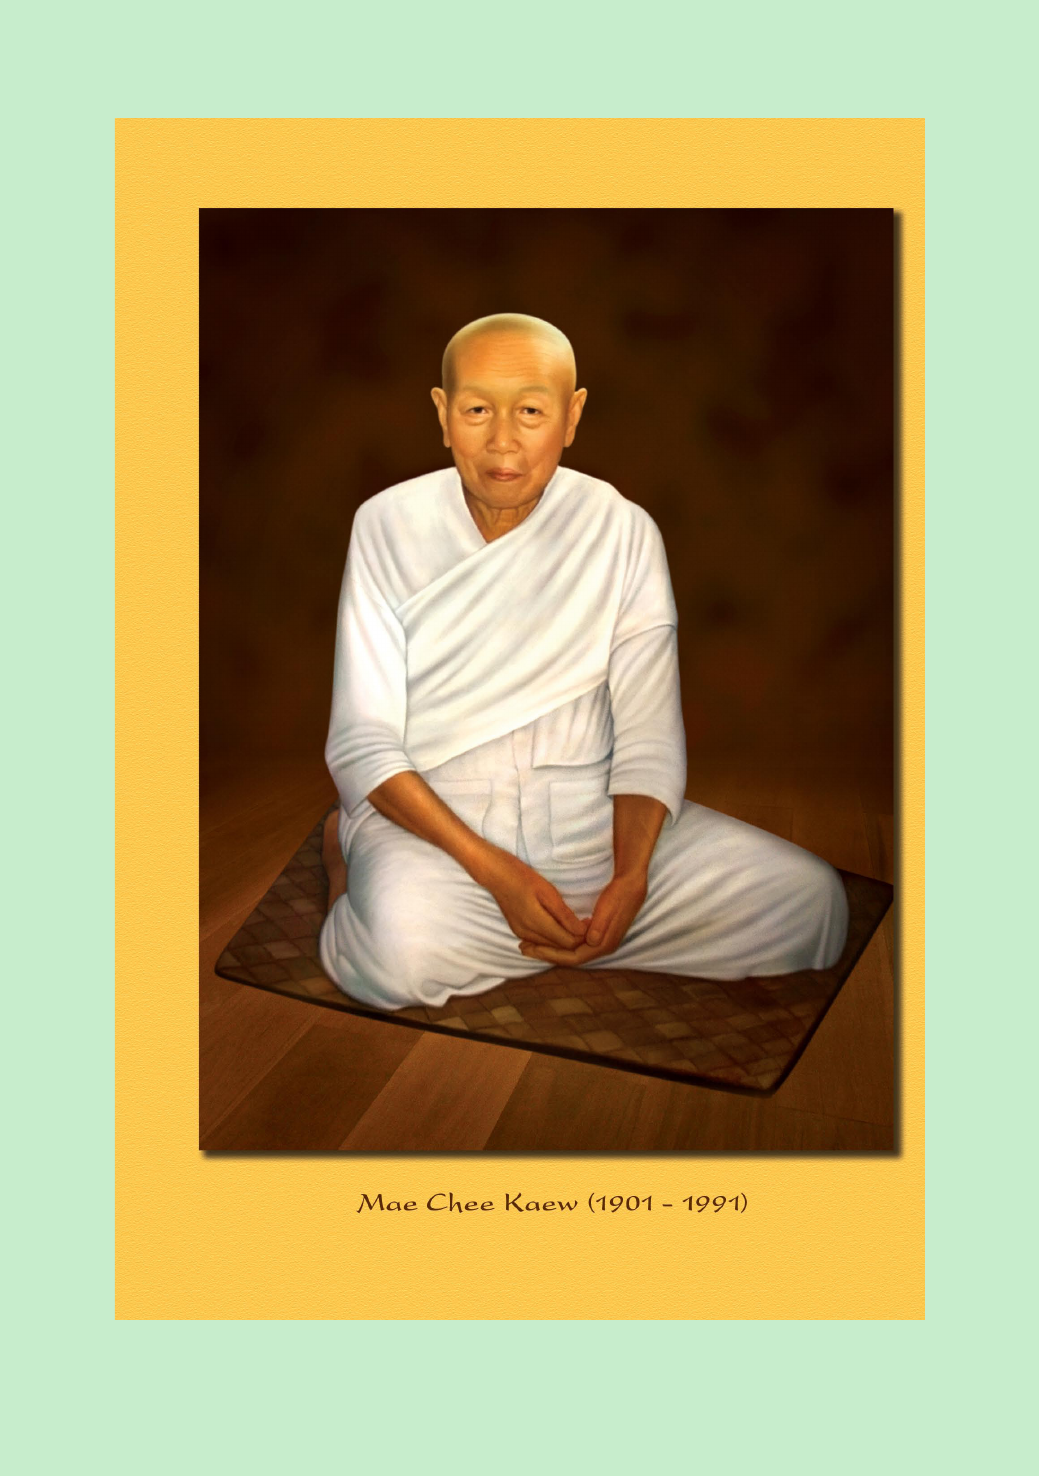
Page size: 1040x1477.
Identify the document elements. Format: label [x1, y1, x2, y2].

picture [114, 118, 925, 1320]
